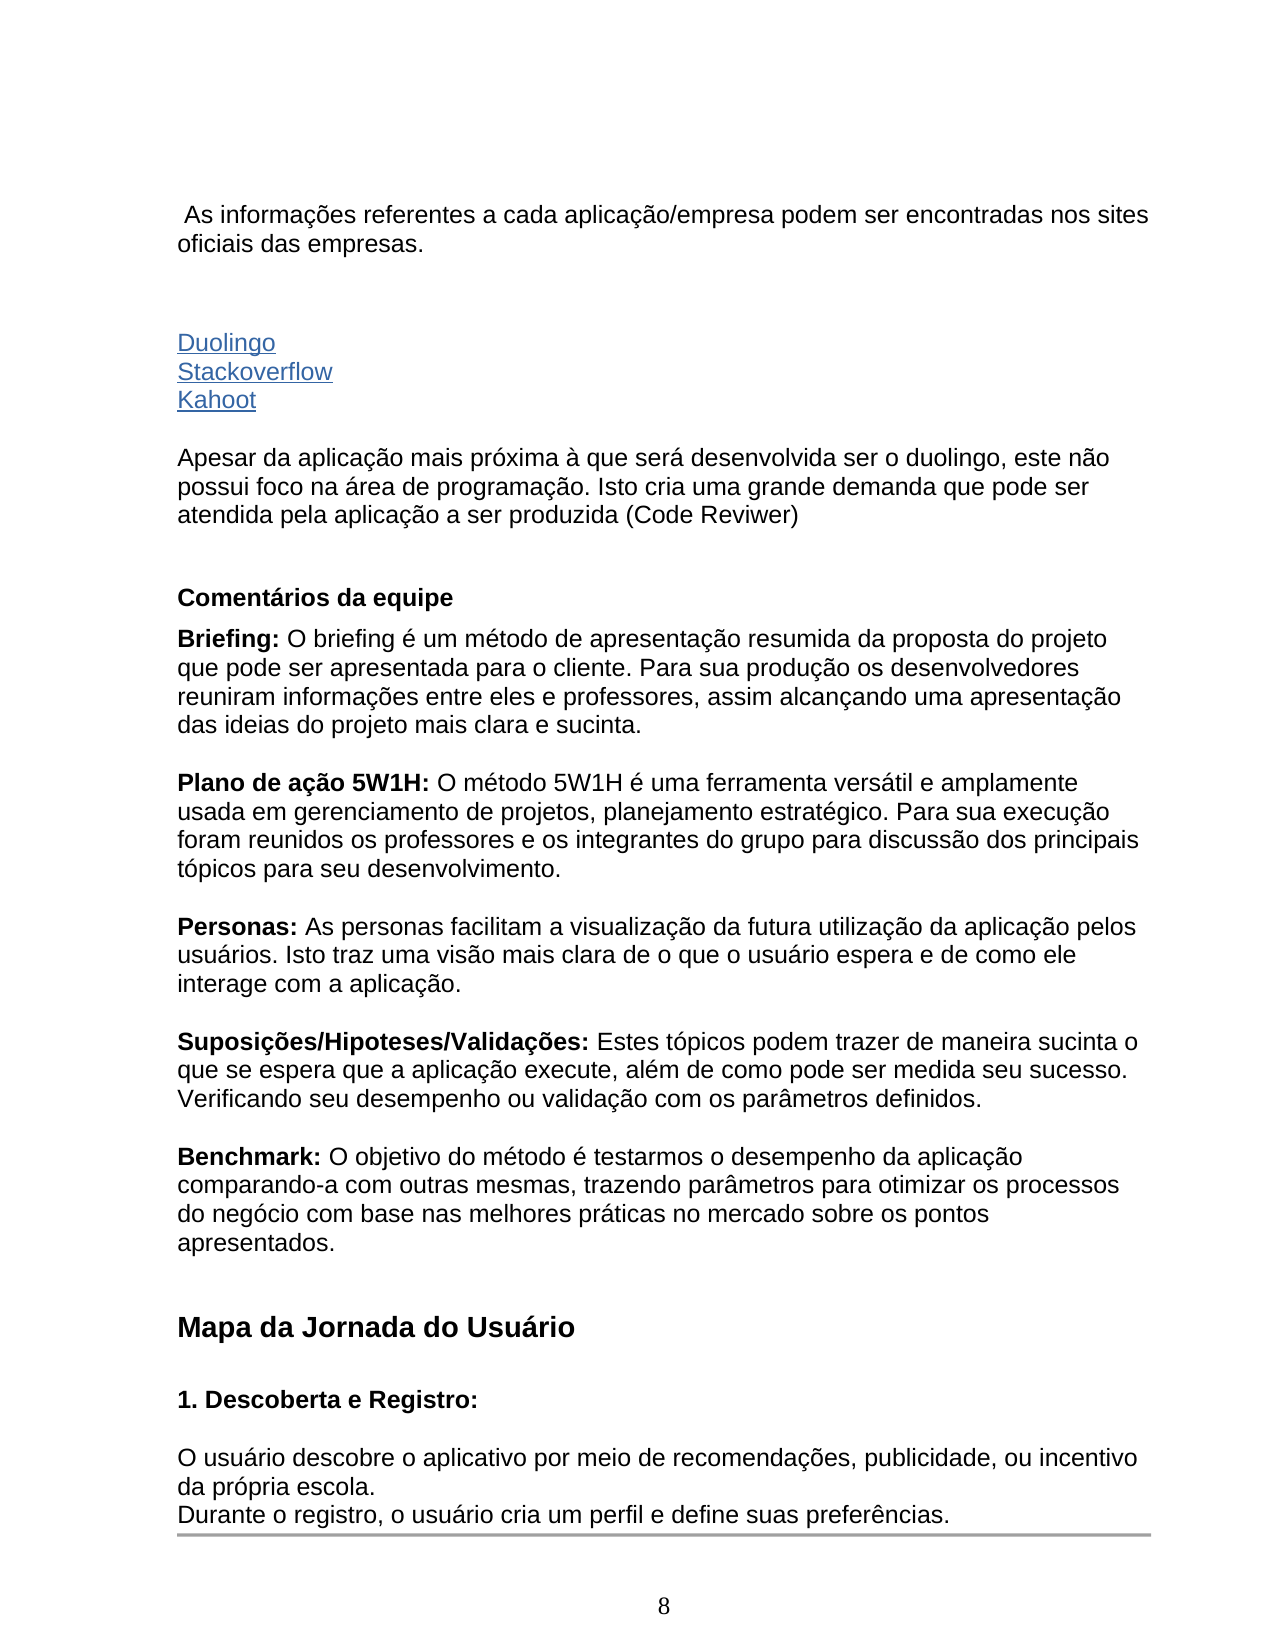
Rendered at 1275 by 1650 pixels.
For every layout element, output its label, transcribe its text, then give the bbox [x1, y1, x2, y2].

text Briefing: O briefing é um método de apresentação resumida da proposta do projeto que pode ser apresentada para o cliente. Para sua produção os desenvolvedores reuniram informações entre eles e professores, assim alcançando uma apresentação das ideias do projeto mais clara e sucinta. Plano de ação 5W1H: O método 5W1H é uma ferramenta versátil e amplamente usada em gerenciamento de projetos, planejamento estratégico. Para sua execução foram reunidos os professores e os integrantes do grupo para discussão dos principais tópicos para seu desenvolvimento. [177, 624, 1151, 883]
text O usuário descobre o aplicativo por meio de recomendações, publicidade, ou incentivo da própria escola. [177, 1443, 1151, 1500]
subtitle As informações referentes a cada aplicação/empresa podem ser encontradas nos sites oficiais das empresas. [177, 201, 1151, 258]
text 1. Descoberta e Registro: [177, 1385, 1151, 1414]
text Kahoot [177, 386, 1151, 414]
text Suposições/Hipoteses/Validações: Estes tópicos podem trazer de maneira sucinta o que se espera que a aplicação execute, além de como pode ser medida seu sucesso. Verificando seu desempenho ou validação com os parâmetros definidos. [177, 1027, 1151, 1113]
text Benchmark: O objetivo do método é testarmos o desempenho da aplicação comparando-a com outras mesmas, trazendo parâmetros para otimizar os processos do negócio com base nas melhores práticas no mercado sobre os pontos apresentados. [177, 1142, 1151, 1257]
text Duolingo [177, 328, 1151, 357]
text Stackoverflow [177, 357, 1151, 386]
text Durante o registro, o usuário cria um perfil e define suas preferências. [177, 1500, 1151, 1529]
text Apesar da aplicação mais próxima à que será desenvolvida ser o duolingo, este não possui foco na área de programação. Isto cria uma grande demanda que pode ser atendida pela aplicação a ser produzida (Code Reviwer) [177, 443, 1151, 529]
text Personas: As personas facilitam a visualização da futura utilização da aplicação pelos usuários. Isto traz uma visão mais clara de o que o usuário espera e de como ele interage com a aplicação. [177, 912, 1151, 998]
subtitle Comentários da equipe [177, 583, 1151, 612]
subtitle Mapa da Jornada do Usuário [177, 1311, 1151, 1344]
